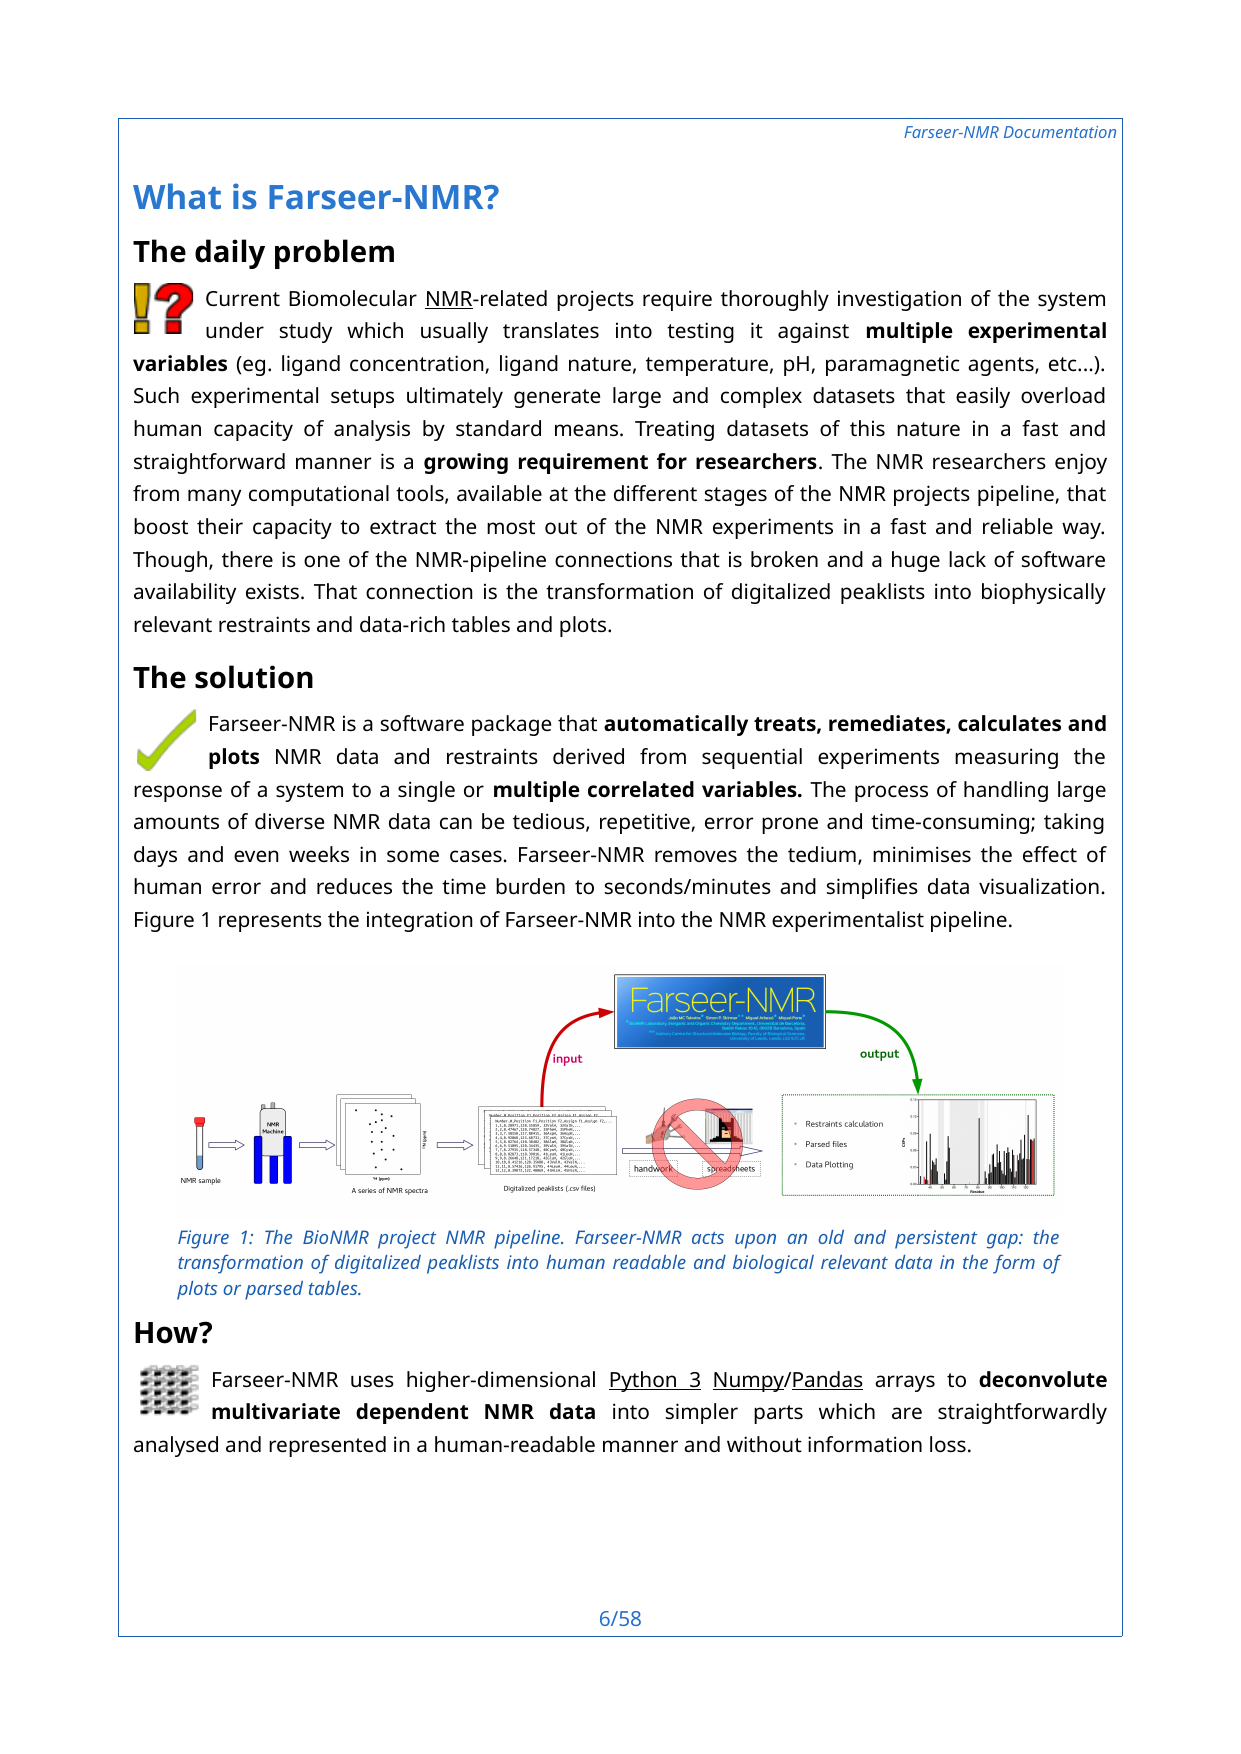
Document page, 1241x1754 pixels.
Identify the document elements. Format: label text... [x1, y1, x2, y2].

text Farseer-NMR is a software package that automatically treats, remediates, calculates and plots NMR data and restraints derived from sequential experiments measuring the response of a system to a single or multiple correlated variables. The process of handling large amounts of diverse NMR data can be tedious, repetitive, error prone and time-consuming; taking days and even weeks in some cases. Farseer-NMR removes the tedium, minimises the effect of human error and reduces the time burden to seconds/minutes and simplifies data visualization. Figure 1 represents the integration of Farseer-NMR into the NMR experimentalist pipeline. [133, 709, 1107, 933]
subtitle The solution [133, 657, 1119, 697]
subtitle What is Farseer-NMR? [133, 173, 1119, 219]
picture [140, 1364, 199, 1416]
picture [134, 283, 194, 334]
text Figure 1: The BioNMR project NMR pipeline. Farseer-NMR acts upon an old and persistent gap: the transformation of digitalized peaklists into human readable and biological relevant data in the form of plots or parsed tables. [177, 1219, 1063, 1301]
subtitle How? [133, 952, 1119, 1352]
text Current Biomolecular NMR-related projects require thoroughly investigation of the system under study which usually translates into testing it against multiple experimental variables (eg. ligand concentration, ligand nature, temperature, pH, paramagnetic agents, etc...). Such experimental setups ultimately generate large and complex datasets that easily overload human capacity of analysis by standard means. Treating datasets of this nature in a fast and straightforward manner is a growing requirement for researchers. The NMR researchers enjoy from many computational tools, available at the different stages of the NMR projects pipeline, that boost their capacity to extract the most out of the NMR experiments in a fast and reliable way. Though, there is one of the NMR-pipeline connections that is broken and a huge lack of software availability exists. That connection is the transformation of digitalized peaklists into biophysically relevant restraints and data-rich tables and plots. [133, 284, 1107, 638]
picture [177, 964, 1063, 1219]
picture [137, 709, 197, 771]
text Farseer-NMR uses higher-dimensional Python 3 Numpy/Pandas arrays to deconvolute multivariate dependent NMR data into simpler parts which are straightforwardly analysed and represented in a human-readable manner and without information loss. [133, 1365, 1107, 1458]
subtitle The daily problem [133, 231, 1119, 271]
